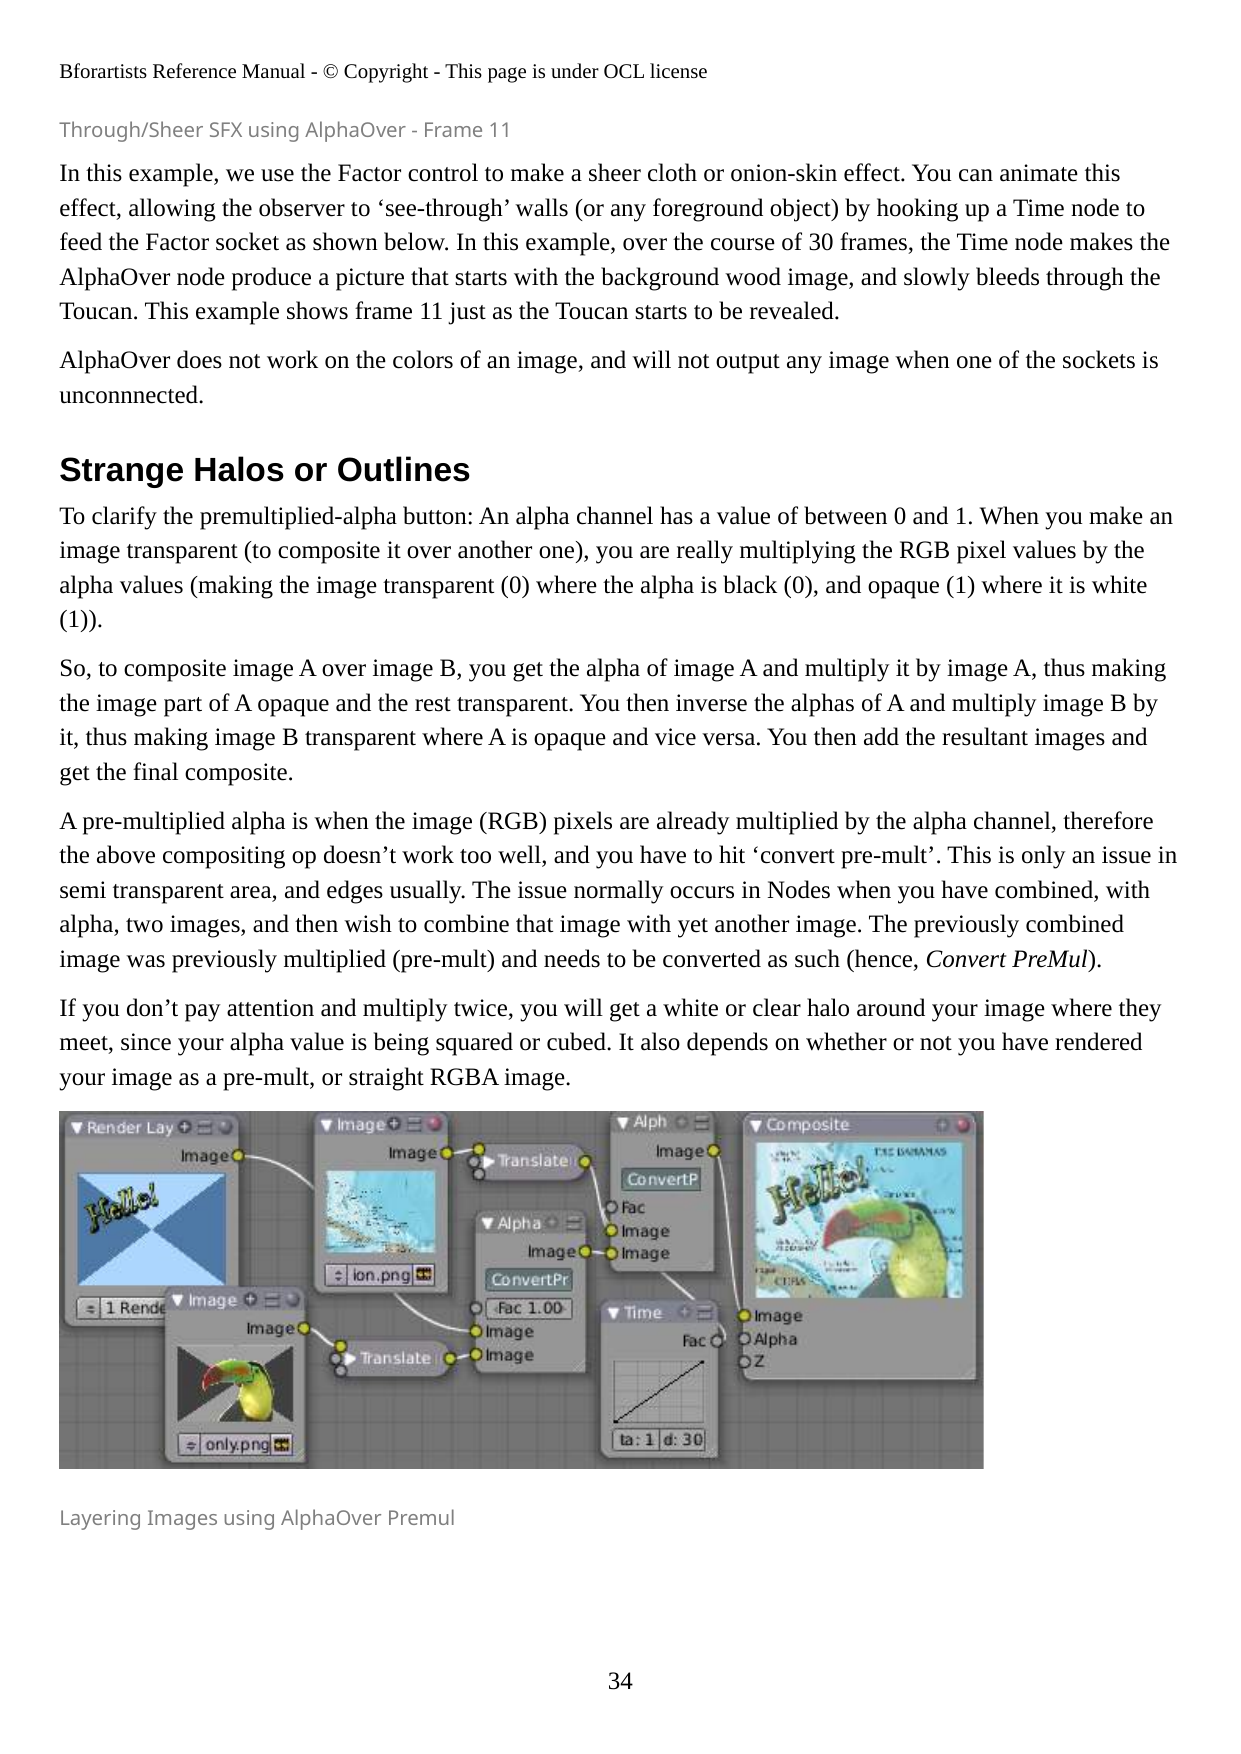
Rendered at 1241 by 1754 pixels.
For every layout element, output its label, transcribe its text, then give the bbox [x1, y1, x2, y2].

text To clarify the premultiplied-alpha button: An alpha channel has a value of between 0 and 1. When you make an image transparent (to composite it over another one), you are really multiplying the RGB pixel values by the alpha values (making the image transparent (0) where the alpha is black (0), and opaque (1) where it is white (1)). [59, 501, 1181, 633]
subtitle Strange Halos or Outlines [59, 450, 1181, 488]
text In this example, we use the Factor control to make a sheer cloth or onion-skin effect. You can animate this effect, allowing the observer to ‘see-through’ walls (or any foreground object) by hooking up a Time node to feed the Factor socket as shown below. In this example, over the course of 30 frames, the Time node makes the AlphaOver node produce a picture that starts with the background wood image, and slowly bleeds through the Toucan. This example shows frame 11 just as the Toucan starts to be revealed. [59, 158, 1181, 325]
text AlphaOver does not work on the colors of an image, and will not output any image when one of the sockets is unconnnected. [59, 345, 1181, 409]
picture [59, 1111, 984, 1469]
text Through/Sheer SFX using AlphaOver - Frame 11 [59, 113, 1181, 144]
text So, to composite image A over image B, you get the alpha of image A and multiply it by image A, thus making the image part of A opaque and the rest transparent. You then inverse the alphas of A and multiply image B by it, thus making image B transparent where A is opaque and vice versa. You then add the resultant images and get the final composite. [59, 653, 1181, 786]
text If you don’t pay attention and multiply twice, you will get a white or clear halo around your image where they meet, since your alpha value is being squared or cubed. It also depends on whether or not you have rendered your image as a pre-mult, or straight RGBA image. [59, 993, 1181, 1091]
text Layering Images using AlphaOver Premul [59, 1500, 1181, 1531]
text A pre-multiplied alpha is when the image (RGB) pixels are already multiplied by the alpha channel, therefore the above compositing op doesn’t work too well, and you have to hit ‘convert pre-mult’. This is only an issue in semi transparent area, and edges usually. The issue normally occurs in Nodes when you have combined, with alpha, two images, and then wish to combine that image with yet another image. The previously combined image was previously multiplied (pre-mult) and needs to be converted as such (hence, Convert PreMul). [59, 806, 1181, 973]
